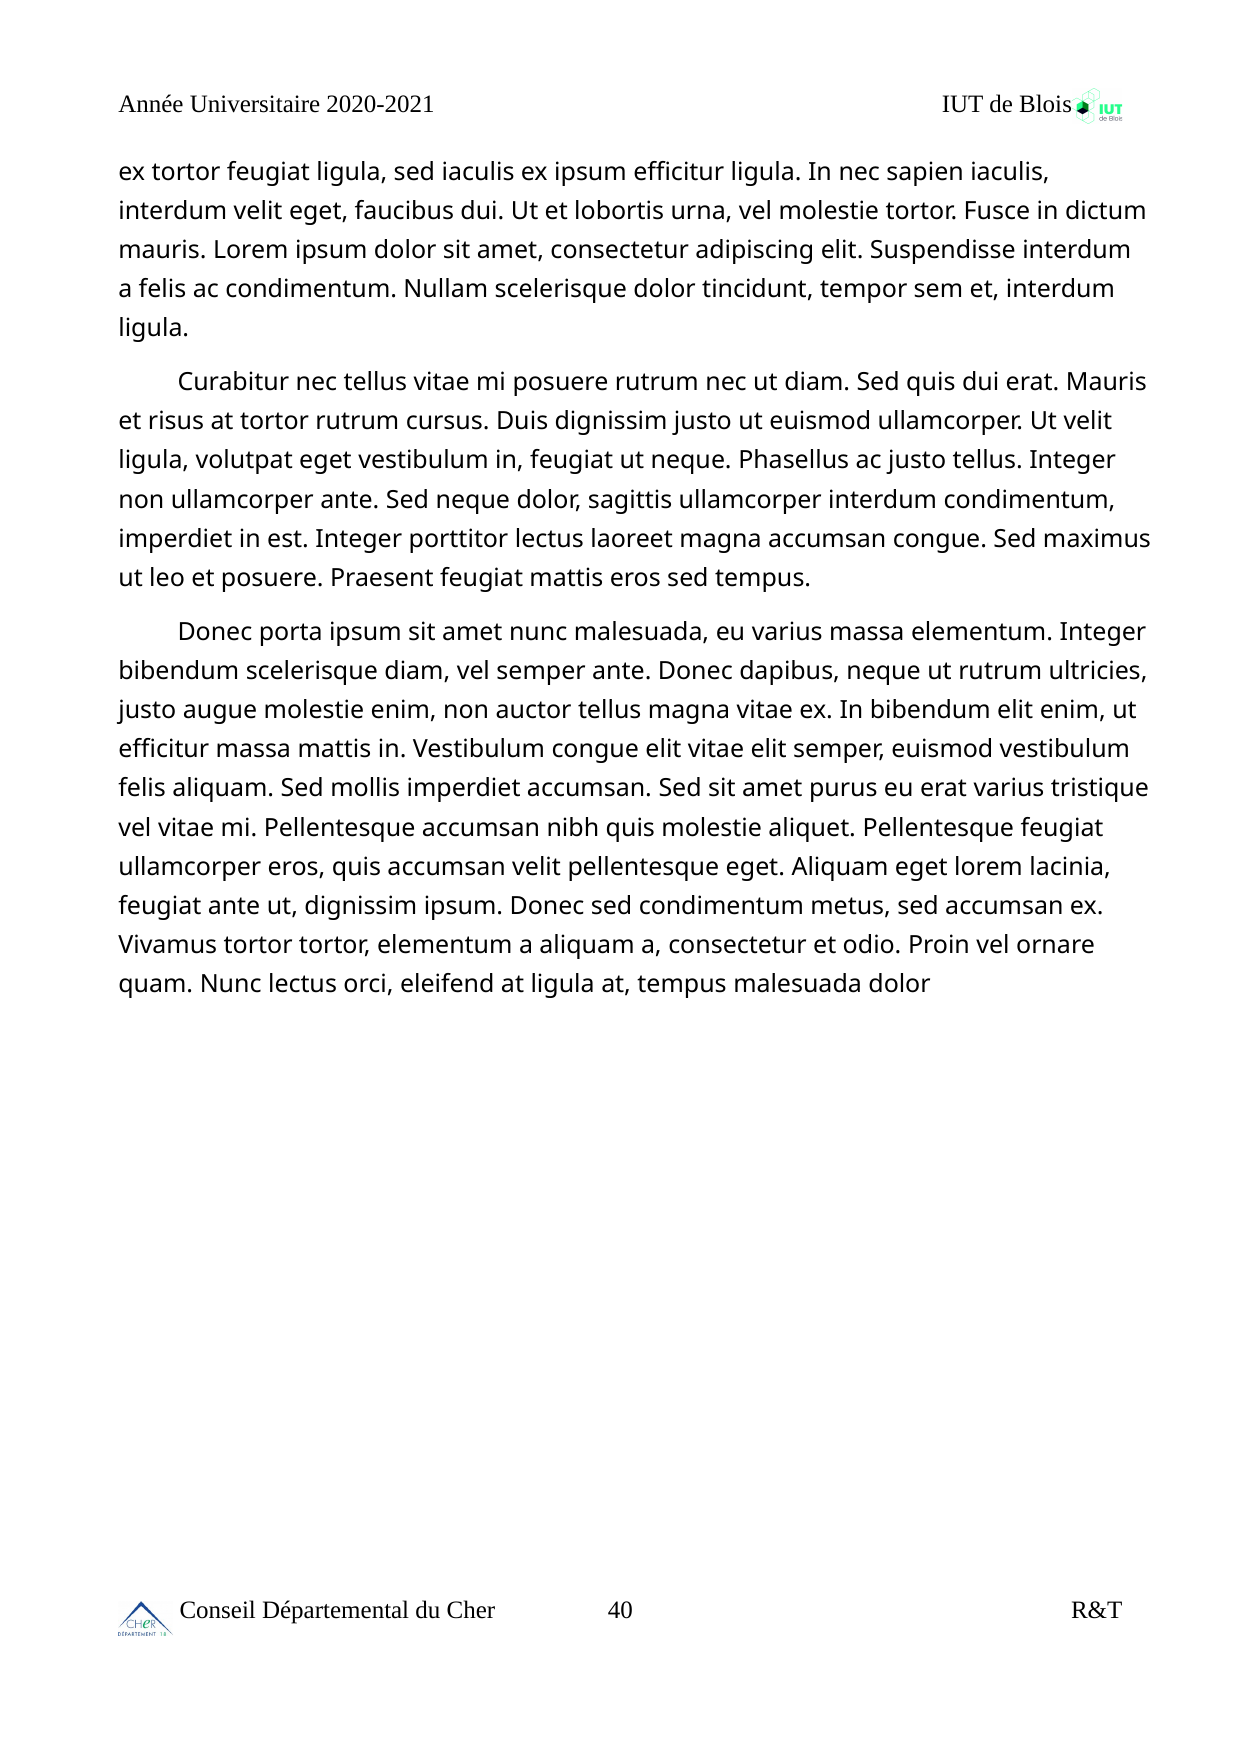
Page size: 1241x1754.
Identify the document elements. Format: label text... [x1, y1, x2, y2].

text Donec porta ipsum sit amet nunc malesuada, eu varius massa elementum. Integer bibendum scelerisque diam, vel semper ante. Donec dapibus, neque ut rutrum ultricies, justo augue molestie enim, non auctor tellus magna vitae ex. In bibendum elit enim, ut efficitur massa mattis in. Vestibulum congue elit vitae elit semper, euismod vestibulum felis aliquam. Sed mollis imperdiet accumsan. Sed sit amet purus eu erat varius tristique vel vitae mi. Pellentesque accumsan nibh quis molestie aliquet. Pellentesque feugiat ullamcorper eros, quis accumsan velit pellentesque eget. Aliquam eget lorem lacinia, feugiat ante ut, dignissim ipsum. Donec sed condimentum metus, sed accumsan ex. Vivamus tortor tortor, elementum a aliquam a, consectetur et odio. Proin vel ornare quam. Nunc lectus orci, eleifend at ligula at, tempus malesuada dolor [118, 613, 1152, 1000]
text Curabitur nec tellus vitae mi posuere rutrum nec ut diam. Sed quis dui erat. Mauris et risus at tortor rutrum cursus. Duis dignissim justo ut euismod ullamcorper. Ut velit ligula, volutpat eget vestibulum in, feugiat ut neque. Phasellus ac justo tellus. Integer non ullamcorper ante. Sed neque dolor, sagittis ullamcorper interdum condimentum, imperdiet in est. Integer porttitor lectus laoreet magna accumsan congue. Sed maximus ut leo et posuere. Praesent feugiat mattis eros sed tempus. [118, 364, 1152, 594]
picture [118, 1601, 174, 1636]
text ex tortor feugiat ligula, sed iaculis ex ipsum efficitur ligula. In nec sapien iaculis, interdum velit eget, faucibus dui. Ut et lobortis urna, vel molestie tortor. Fusce in dictum mauris. Lorem ipsum dolor sit amet, consectetur adipiscing elit. Suspendisse interdum a felis ac condimentum. Nullam scelerisque dolor tincidunt, tempor sem et, interdum ligula. [118, 153, 1152, 344]
picture [1071, 88, 1123, 124]
